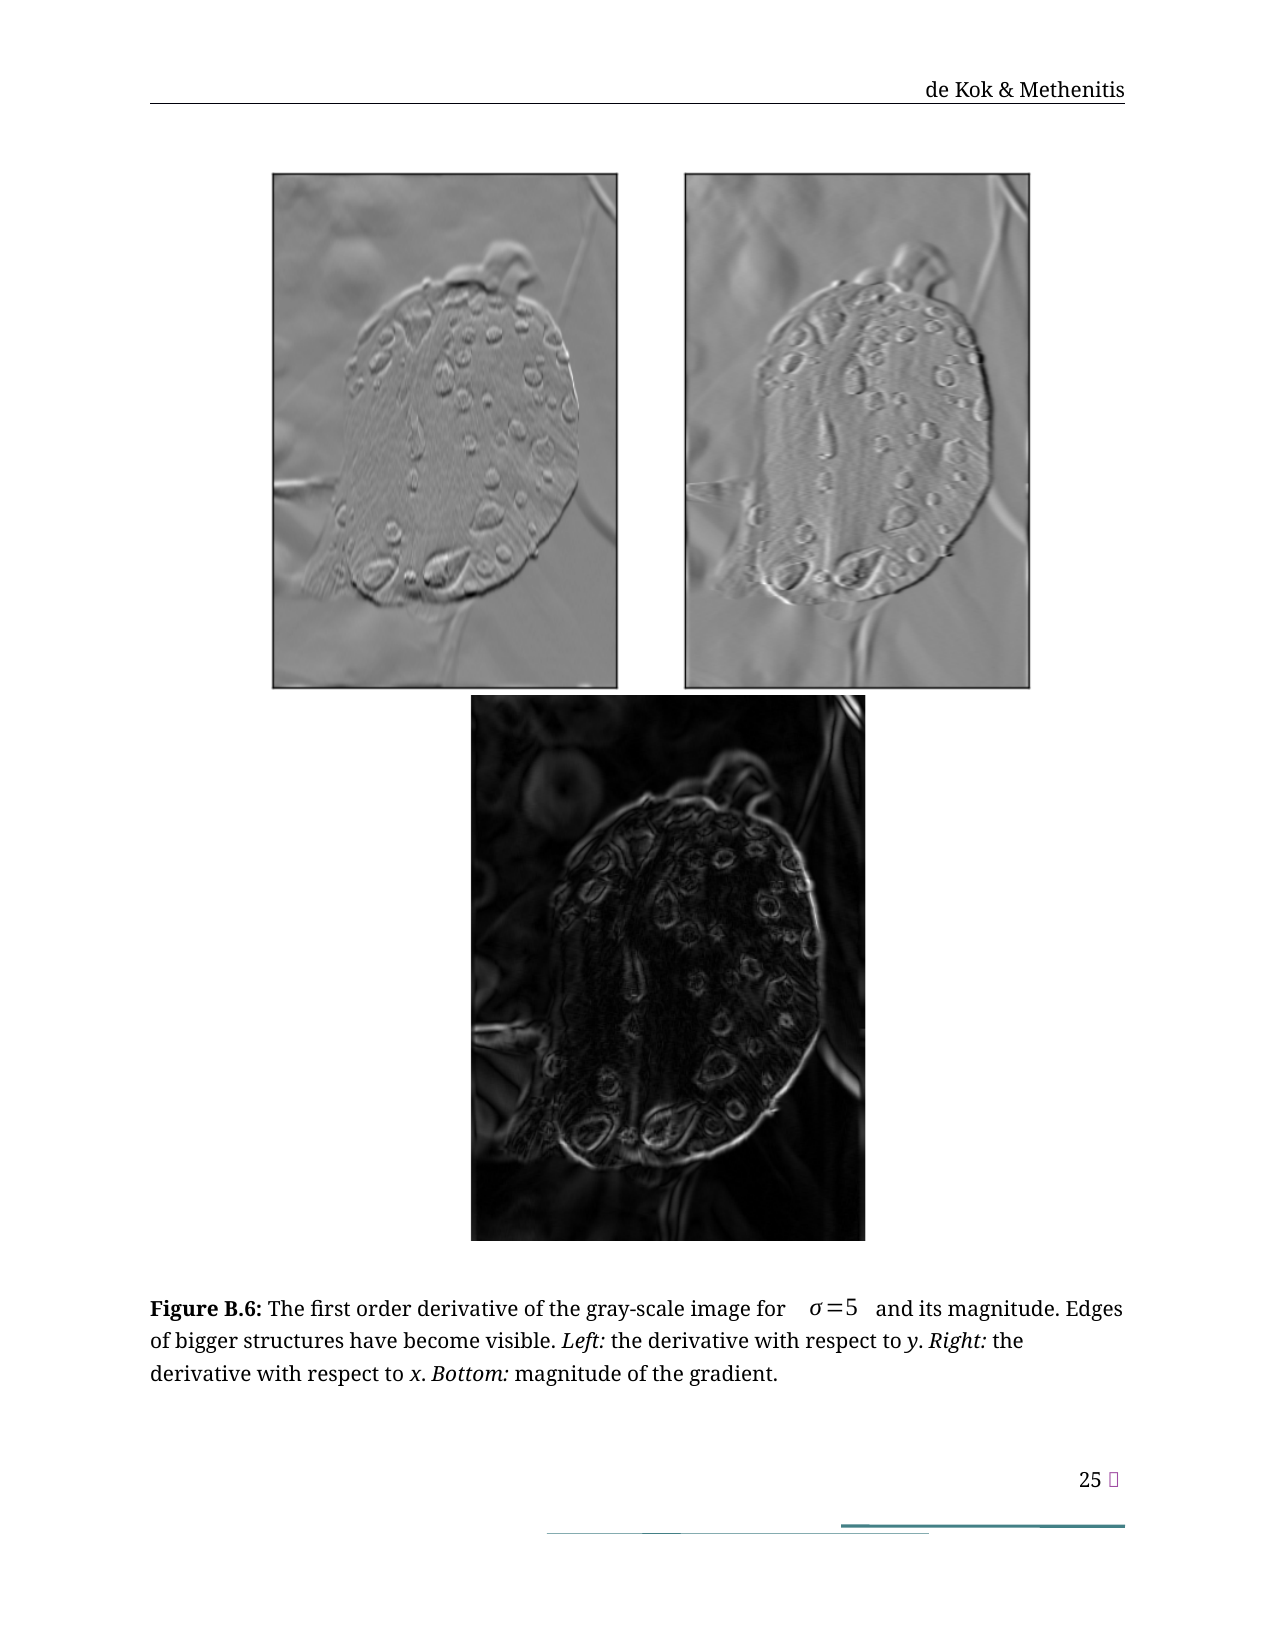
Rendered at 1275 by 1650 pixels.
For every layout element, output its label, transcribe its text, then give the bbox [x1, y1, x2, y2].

text Figure B.6: The first order derivative of the gray-scale image for and its magnitude. Edges of bigger structures have become visible. Left: the derivative with respect to y. Right: the derivative with respect to x. Bottom: magnitude of the gradient. [150, 1294, 1125, 1388]
picture [150, 157, 1143, 1241]
